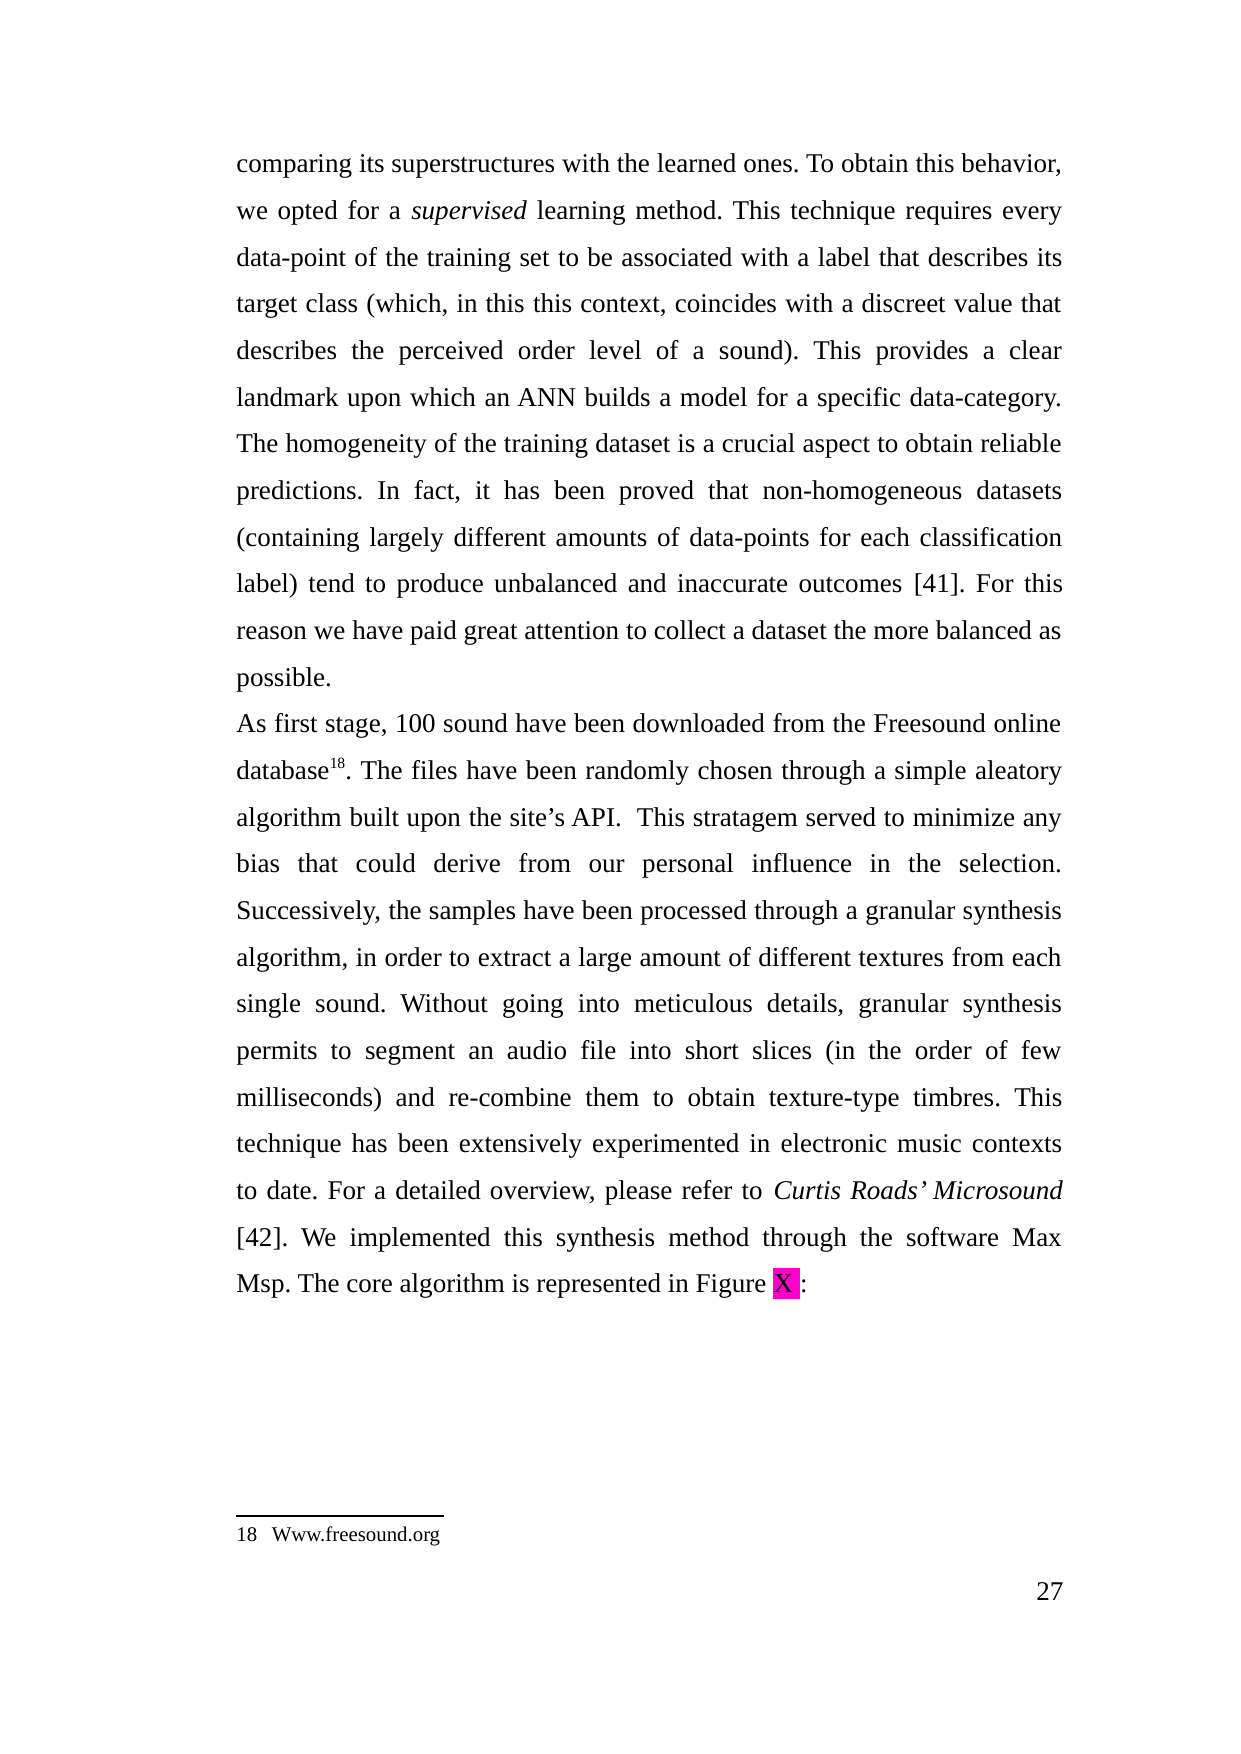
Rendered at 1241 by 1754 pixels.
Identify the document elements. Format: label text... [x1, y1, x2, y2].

text comparing its superstructures with the learned ones. To obtain this behavior, we opted for a supervised learning method. This technique requires every data-point of the training set to be associated with a label that describes its target class (which, in this this context, coincides with a discreet value that describes the perceived order level of a sound). This provides a clear landmark upon which an ANN builds a model for a specific data-category. The homogeneity of the training dataset is a crucial aspect to obtain reliable predictions. In fact, it has been proved that non-homogeneous datasets (containing largely different amounts of data-points for each classification label) tend to produce unbalanced and inaccurate outcomes [41]. For this reason we have paid great attention to collect a dataset the more balanced as possible. [236, 148, 1063, 692]
text As first stage, 100 sound have been downloaded from the Freesound online database. The files have been randomly chosen through a simple aleatory algorithm built upon the site’s API. This stratagem served to minimize any bias that could derive from our personal influence in the selection. Successively, the samples have been processed through a granular synthesis algorithm, in order to extract a large amount of different textures from each single sound. Without going into meticulous details, granular synthesis permits to segment an audio file into short slices (in the order of few milliseconds) and re-combine them to obtain texture-type timbres. This technique has been extensively experimented in electronic music contexts to date. For a detailed overview, please refer to Curtis Roads’ Microsound [42]. We implemented this synthesis method through the software Max Msp. The core algorithm is represented in Figure X : [236, 708, 1063, 1299]
text Www.freesound.org [236, 1522, 1063, 1546]
